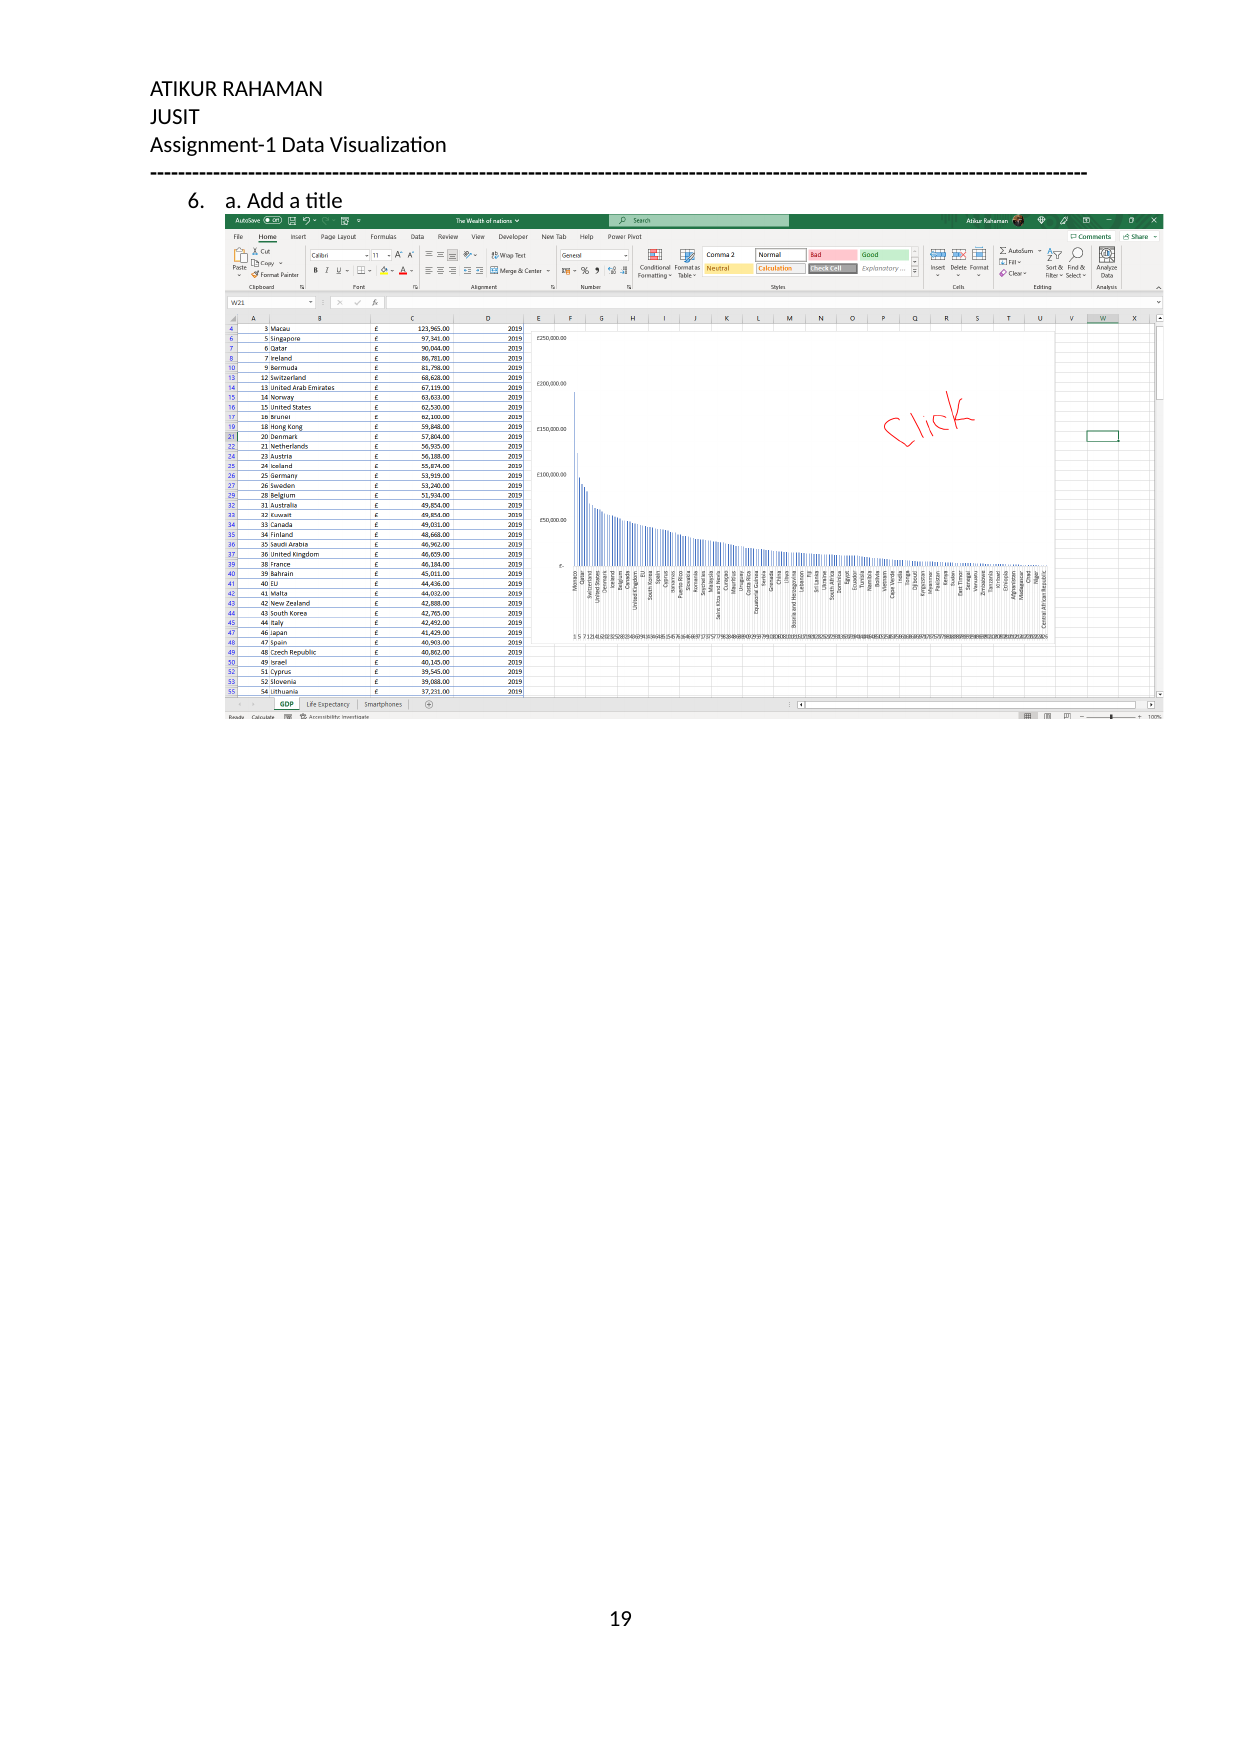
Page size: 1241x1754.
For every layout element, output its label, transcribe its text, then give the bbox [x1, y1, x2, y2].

list a. Add a title [187, 186, 1090, 718]
